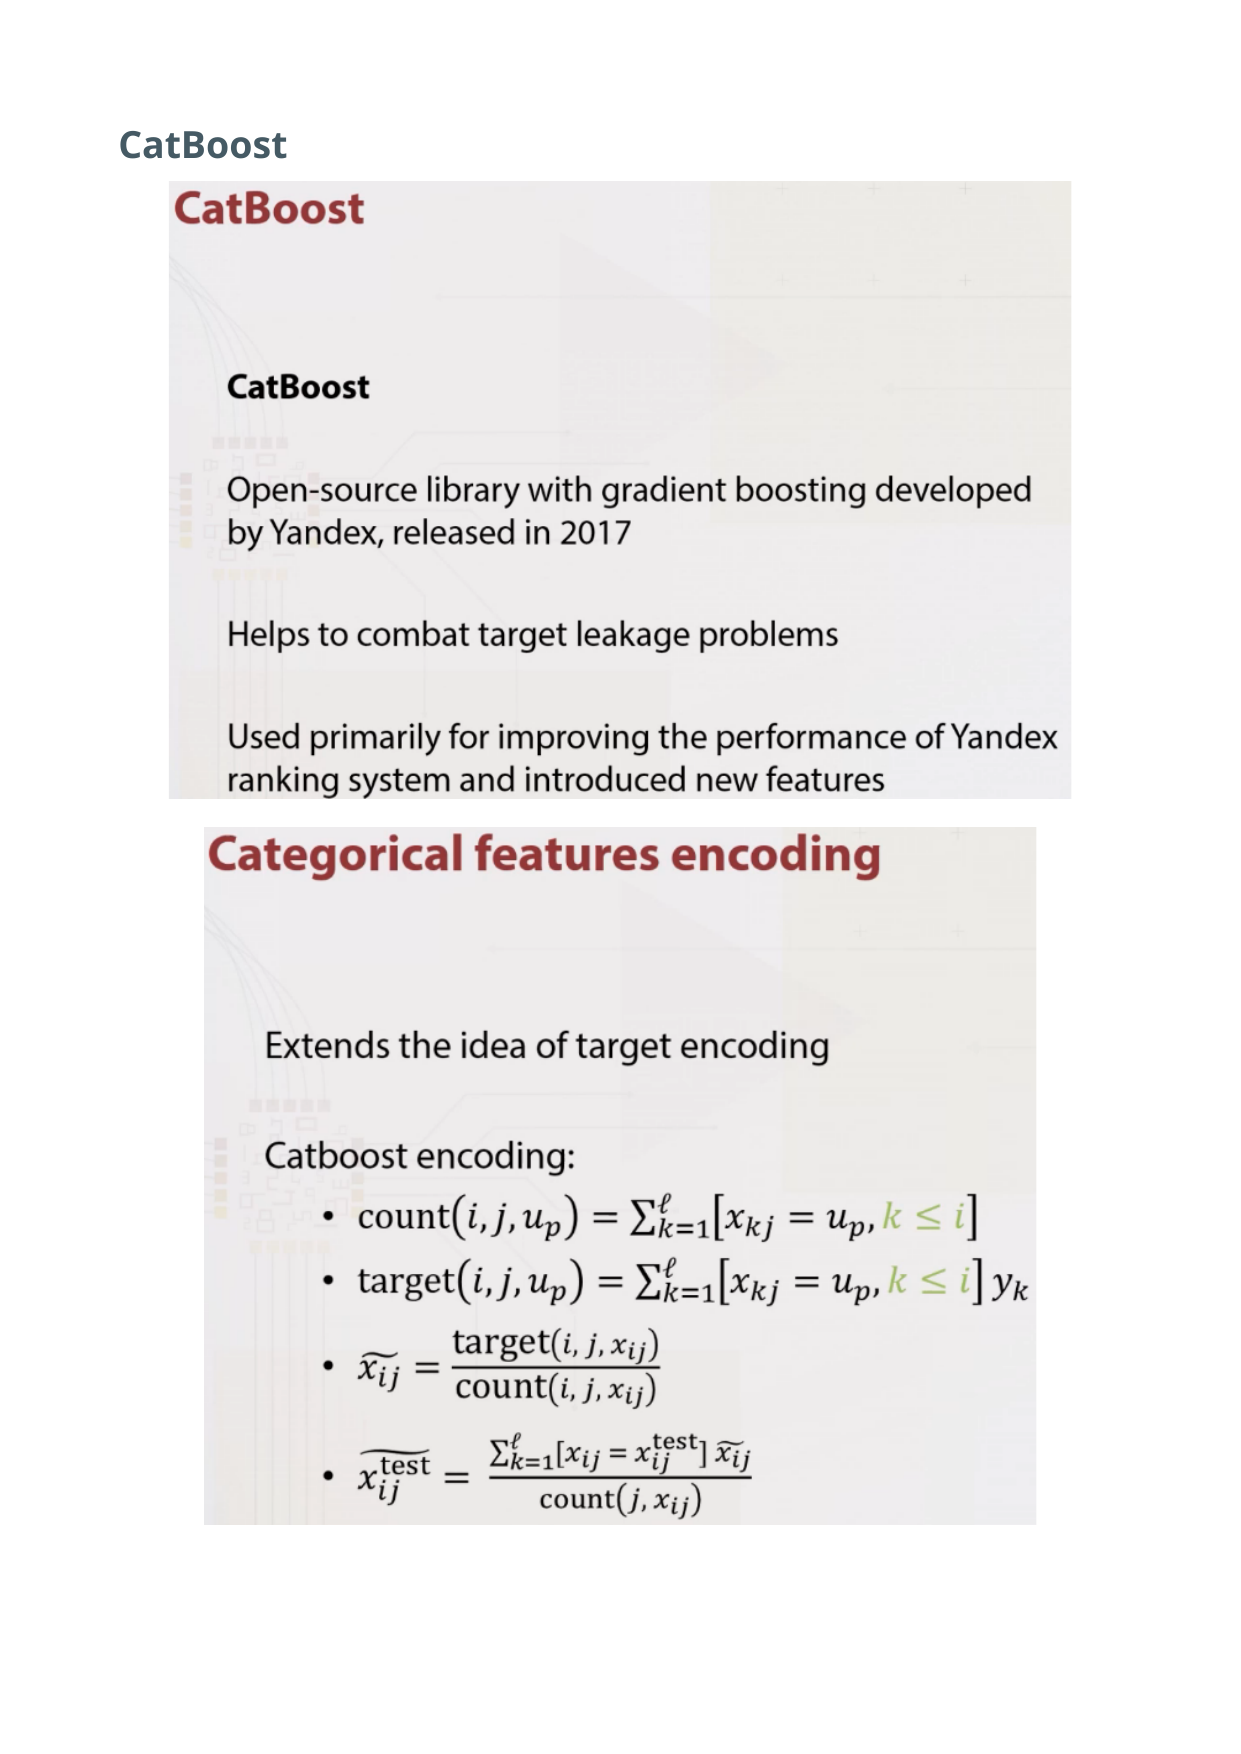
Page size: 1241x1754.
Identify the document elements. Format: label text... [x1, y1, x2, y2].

picture [204, 827, 1037, 1525]
picture [168, 181, 1072, 799]
subtitle CatBoost [118, 118, 1122, 169]
